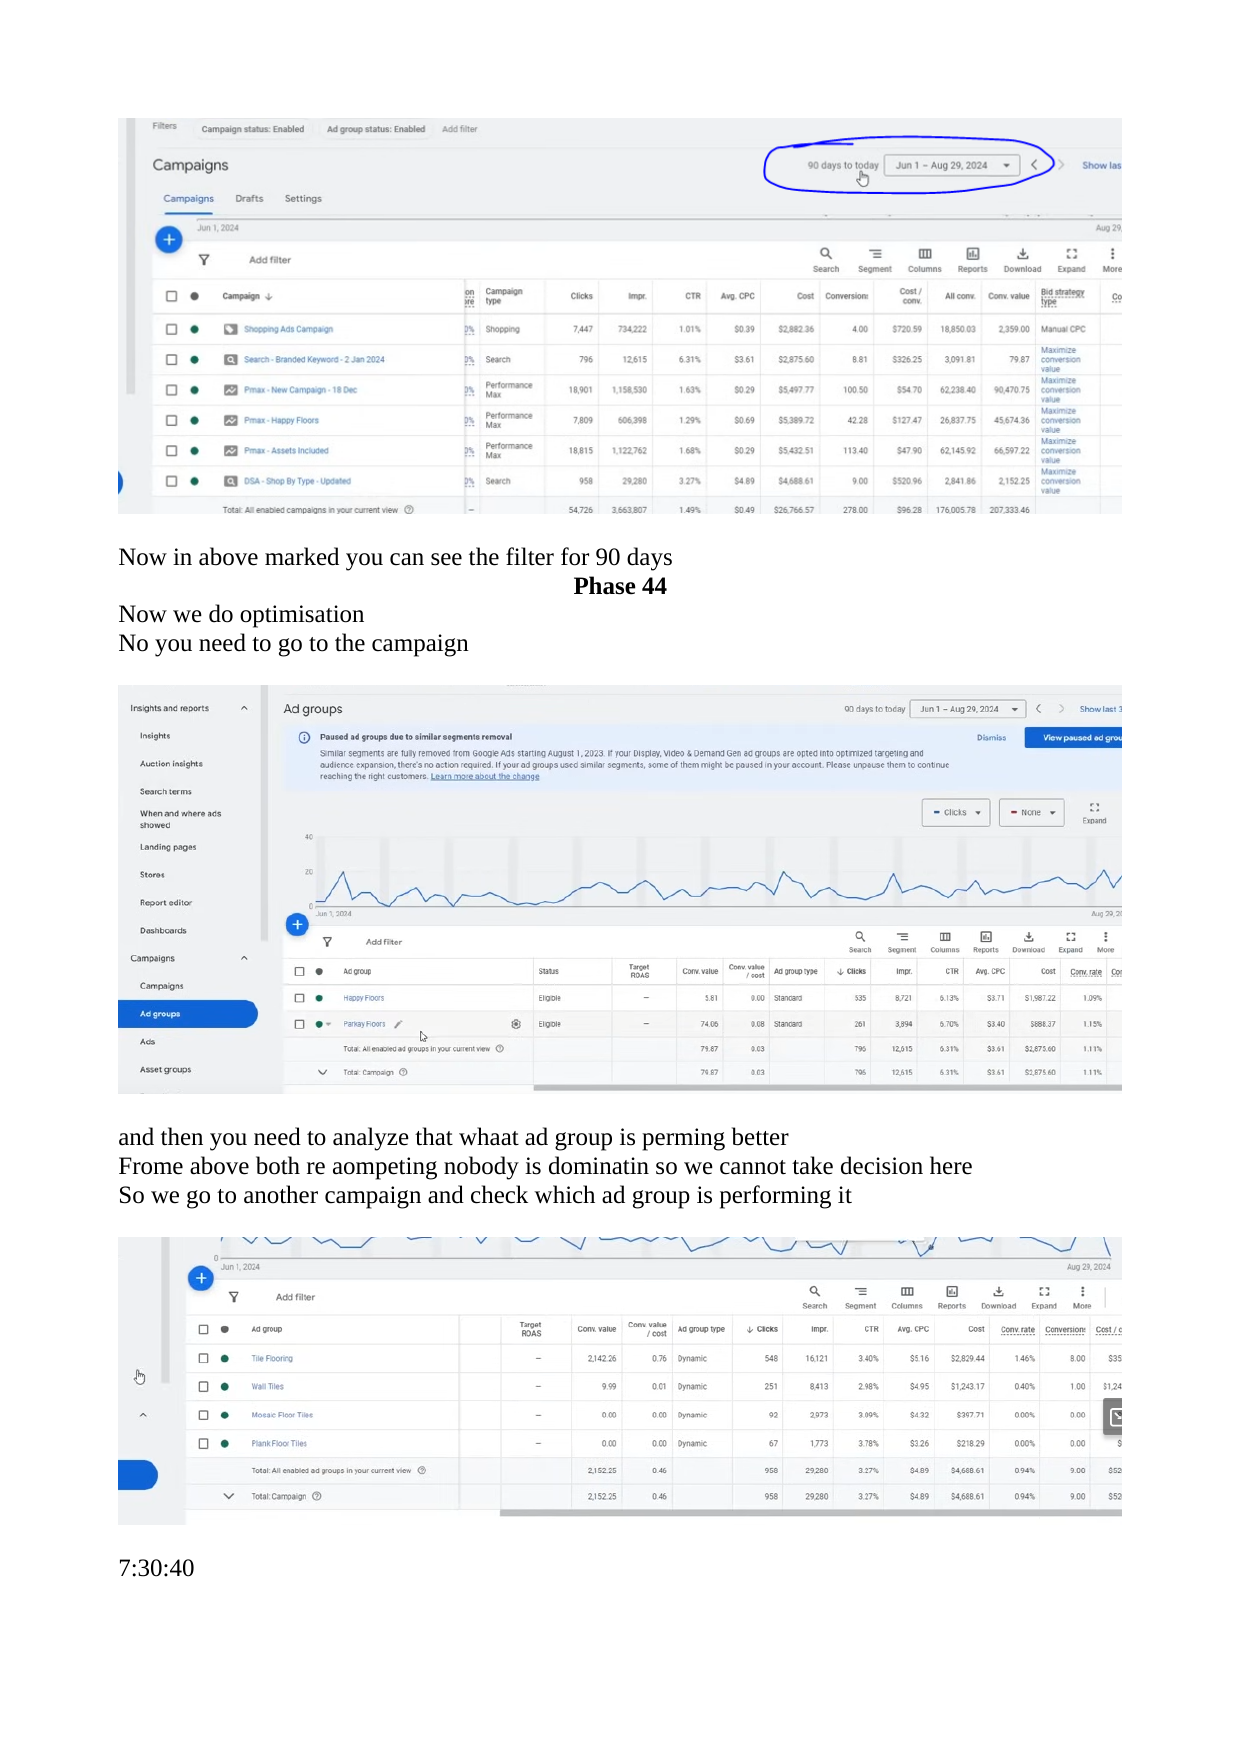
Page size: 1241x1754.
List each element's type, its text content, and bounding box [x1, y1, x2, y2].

picture [118, 685, 1122, 1094]
text Now in above marked you can see the filter for 90 days [118, 542, 1122, 571]
text 7:30:40 [118, 1553, 1122, 1582]
text No you need to go to the campaign [118, 628, 1122, 657]
text Now we do optimisation [118, 599, 1122, 628]
text So we go to another campaign and check which ad group is performing it [118, 1180, 1122, 1209]
text Phase 44 [118, 571, 1122, 599]
picture [118, 118, 1122, 514]
text Frome above both re aompeting nobody is dominatin so we cannot take decision here [118, 1151, 1122, 1180]
picture [118, 1237, 1122, 1525]
text and then you need to analyze that whaat ad group is perming better [118, 1122, 1122, 1151]
